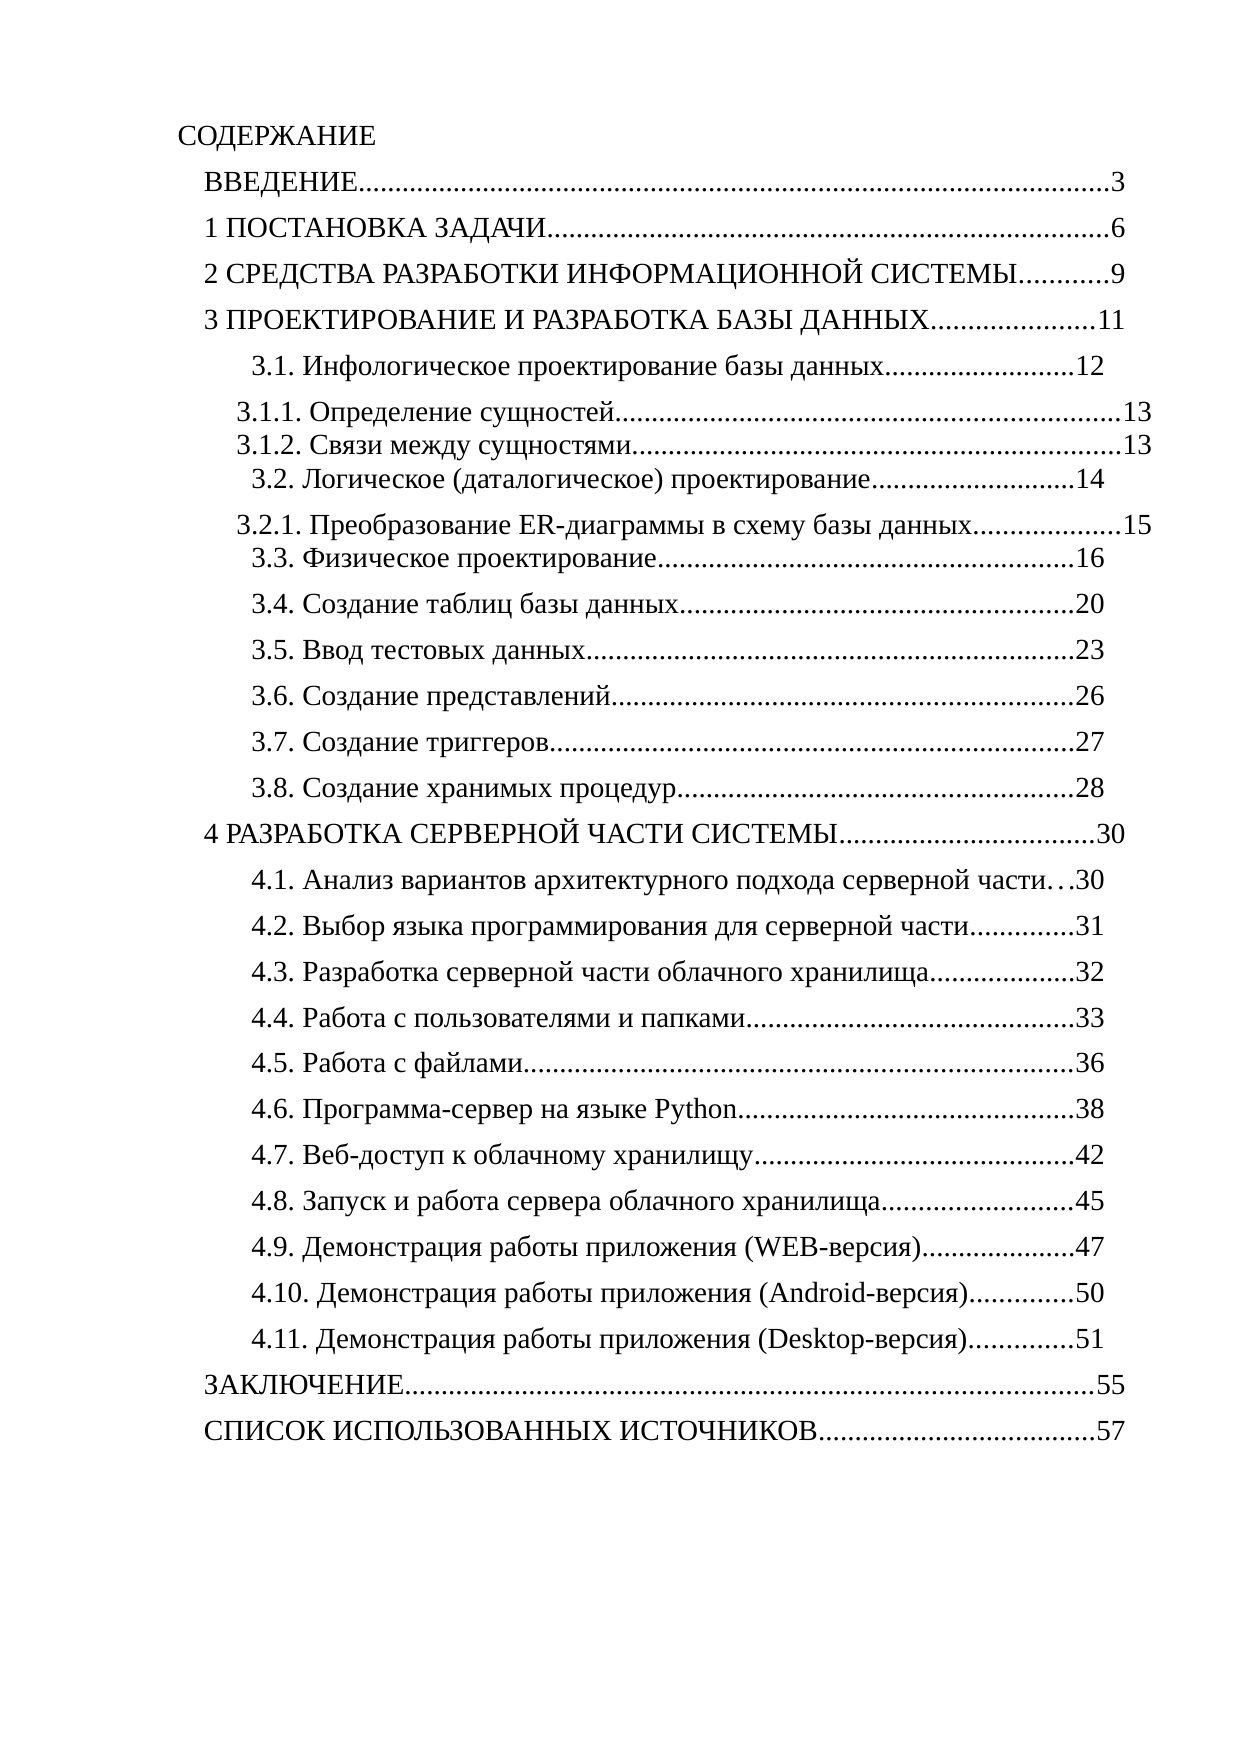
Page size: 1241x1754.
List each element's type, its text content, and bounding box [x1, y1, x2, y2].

text 4.11. Демонстрация работы приложения (Desktop-версия) 51 [204, 1321, 1152, 1355]
text 4.9. Демонстрация работы приложения (WEB-версия) 47 [204, 1229, 1152, 1263]
text 3.2. Логическое (даталогическое) проектирование 14 [204, 461, 1152, 494]
text 4 РАЗРАБОТКА СЕРВЕРНОЙ ЧАСТИ СИСТЕМЫ 30 [177, 816, 1152, 849]
text 3.2.1. Преобразование ER-диаграммы в схему базы данных 15 [236, 507, 1152, 540]
text 2 СРЕДСТВА РАЗРАБОТКИ ИНФОРМАЦИОННОЙ СИСТЕМЫ 9 [177, 256, 1152, 289]
text 3.1. Инфологическое проектирование базы данных 12 [204, 348, 1152, 381]
text 3.6. Создание представлений 26 [204, 678, 1152, 712]
text 3.1.1. Определение сущностей 13 [236, 394, 1152, 427]
text ЗАКЛЮЧЕНИЕ 55 [177, 1367, 1152, 1401]
text 4.10. Демонстрация работы приложения (Android-версия) 50 [204, 1275, 1152, 1309]
text 3.4. Создание таблиц базы данных 20 [204, 586, 1152, 620]
text 4.6. Программа-сервер на языке Python 38 [204, 1092, 1152, 1125]
text 4.2. Выбор языка программирования для серверной части 31 [204, 908, 1152, 941]
text 1 ПОСТАНОВКА ЗАДАЧИ 6 [177, 210, 1152, 243]
text 3.3. Физическое проектирование 16 [204, 540, 1152, 574]
text СПИСОК ИСПОЛЬЗОВАННЫХ ИСТОЧНИКОВ 57 [177, 1413, 1152, 1447]
text 4.1. Анализ вариантов архитектурного подхода серверной части 30 [204, 862, 1152, 895]
text 3.5. Ввод тестовых данных 23 [204, 632, 1152, 666]
text 3.8. Создание хранимых процедур 28 [204, 770, 1152, 803]
text 3.1.2. Связи между сущностями 13 [236, 427, 1152, 461]
text 4.4. Работа с пользователями и папками 33 [204, 1000, 1152, 1033]
text 4.3. Разработка серверной части облачного хранилища 32 [204, 954, 1152, 987]
text 4.7. Веб-доступ к облачному хранилищу 42 [204, 1137, 1152, 1171]
text ВВЕДЕНИЕ 3 [177, 164, 1152, 198]
text 4.8. Запуск и работа сервера облачного хранилища 45 [204, 1183, 1152, 1217]
text 4.5. Работа с файлами 36 [204, 1046, 1152, 1079]
text 3 ПРОЕКТИРОВАНИЕ И РАЗРАБОТКА БАЗЫ ДАННЫХ 11 [177, 302, 1152, 335]
subtitle Содержание [177, 118, 1152, 152]
text 3.7. Создание триггеров 27 [204, 724, 1152, 758]
